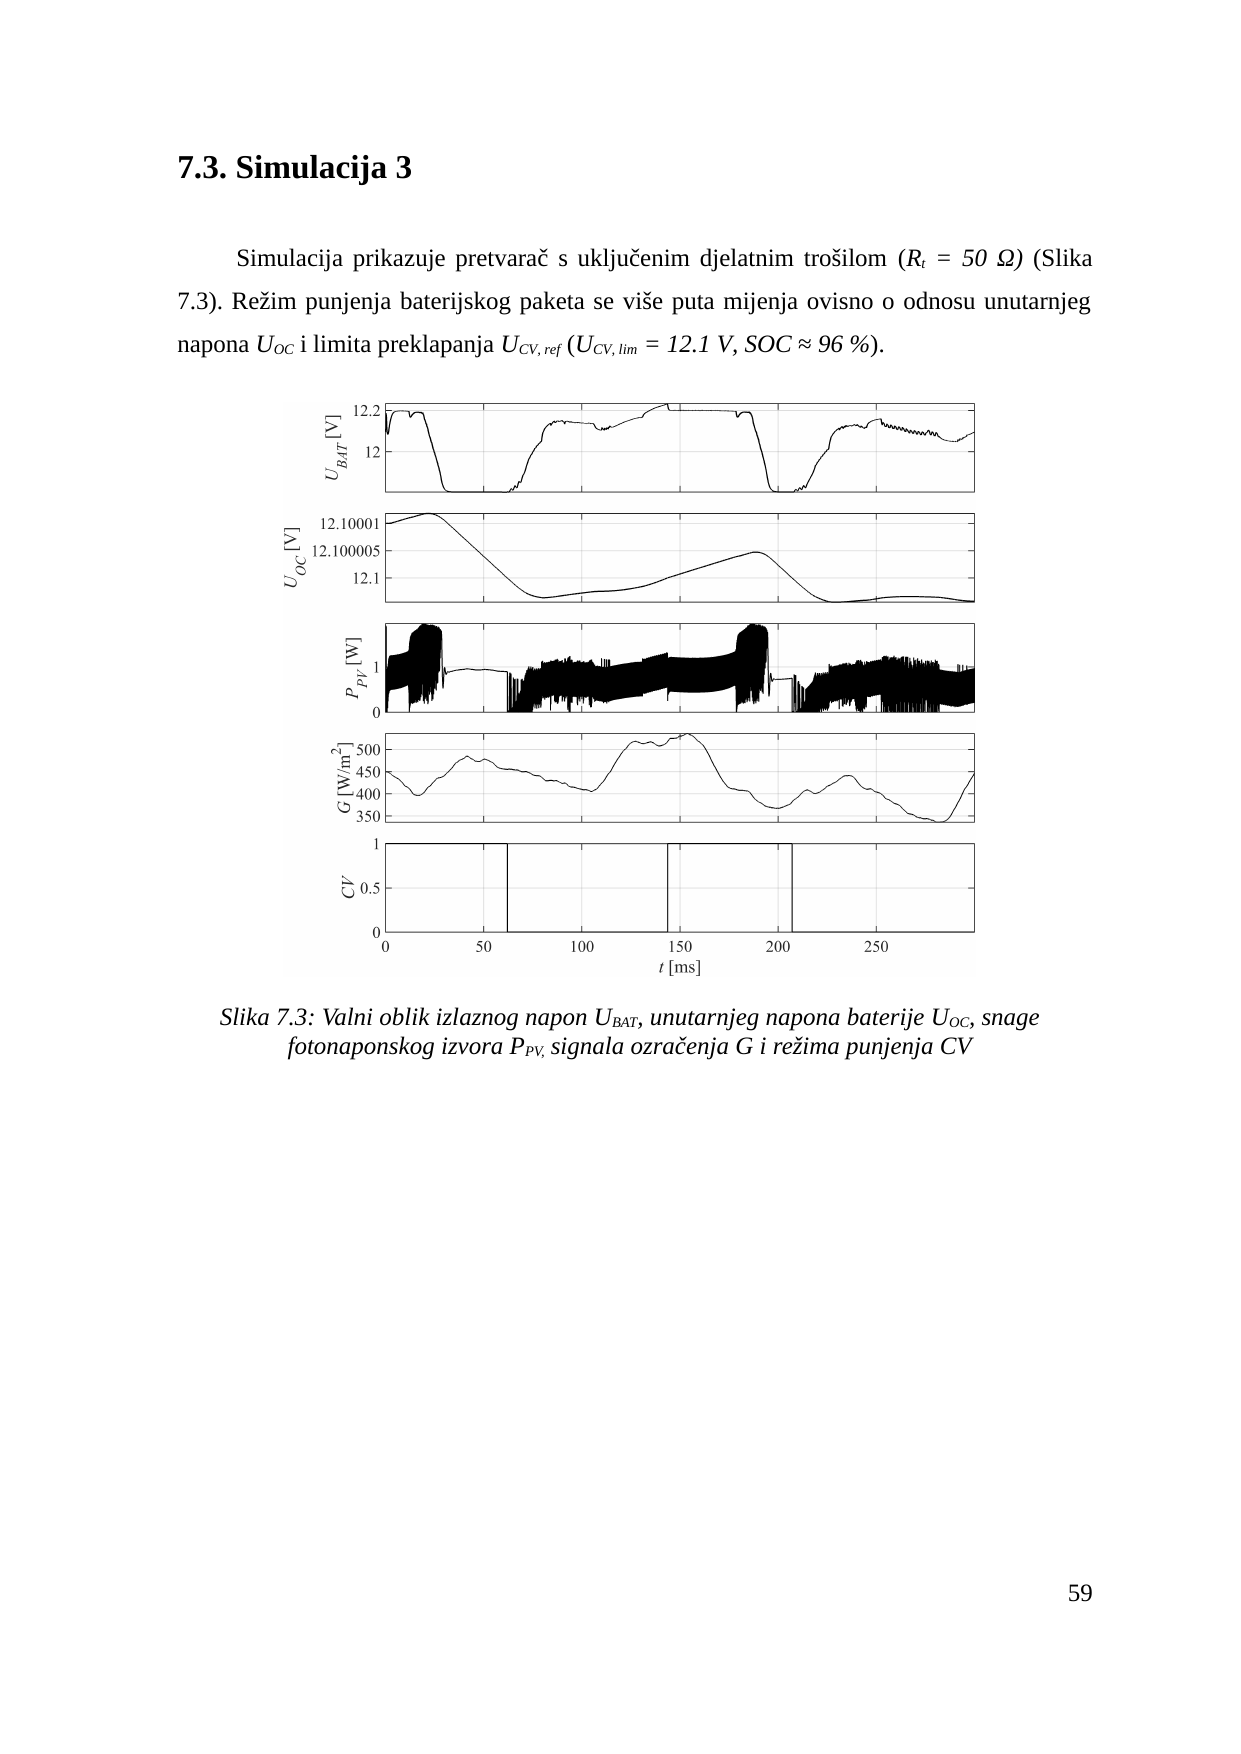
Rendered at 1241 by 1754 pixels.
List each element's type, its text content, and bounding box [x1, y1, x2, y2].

text Slika 7.3: Valni oblik izlaznog napon UBAT, unutarnjeg napona baterije UOC, snage fotonaponskog izvora PPV, signala ozračenja G i režima punjenja CV [177, 1002, 1082, 1059]
subtitle Simulacija 3 [177, 148, 1093, 186]
picture [283, 402, 976, 977]
text Simulacija prikazuje pretvarač s uključenim djelatnim trošilom (Rt = 50 Ω) (Slika 7.3). Režim punjenja baterijskog paketa se više puta mijenja ovisno o odnosu unutarnjeg napona UOC i limita preklapanja UCV, ref (UCV, lim = 12.1 V, SOC ≈ 96 %). [177, 243, 1093, 358]
